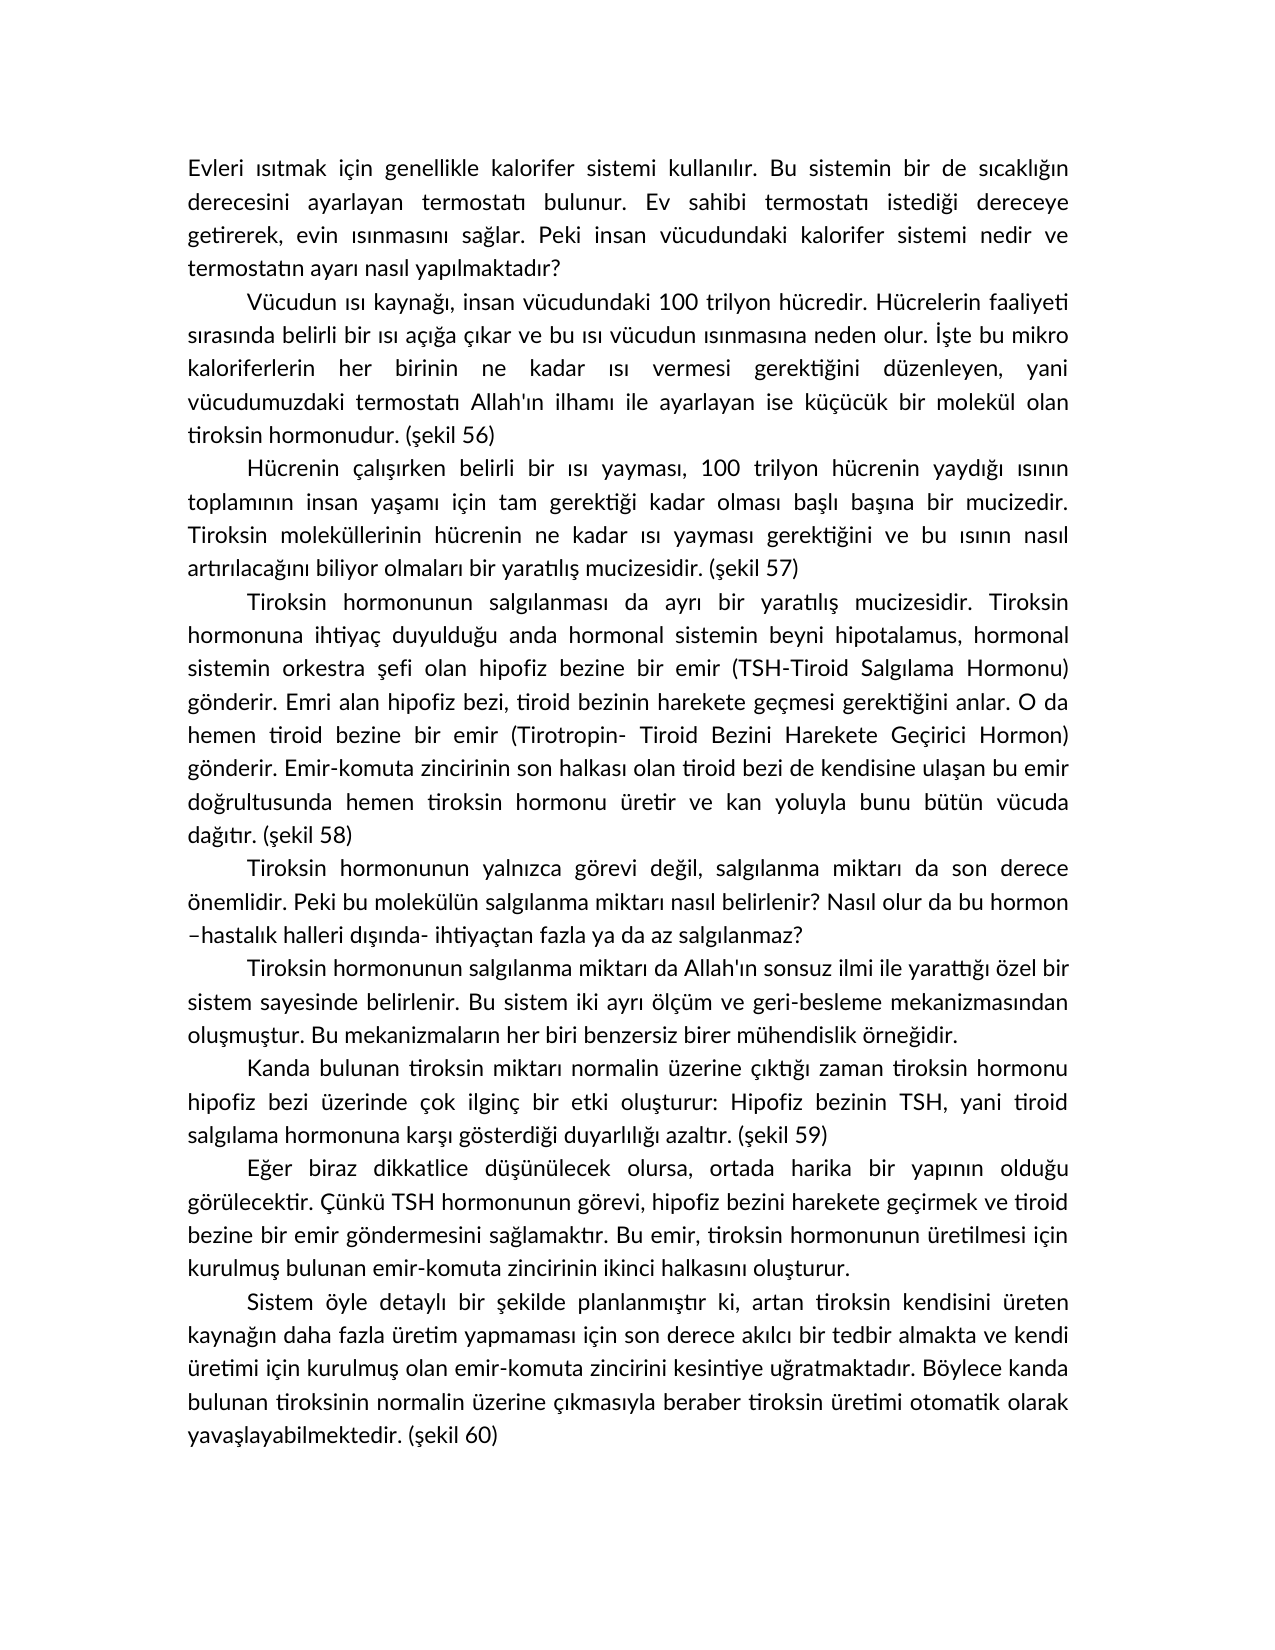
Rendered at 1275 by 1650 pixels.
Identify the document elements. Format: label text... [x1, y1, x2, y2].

text Tiroksin hormonunun salgılanması da ayrı bir yaratılış mucizesidir. Tiroksin hormonuna ihtiyaç duyulduğu anda hormonal sistemin beyni hipotalamus, hormonal sistemin orkestra şefi olan hipofiz bezine bir emir (TSH-Tiroid Salgılama Hormonu) gönderir. Emri alan hipofiz bezi, tiroid bezinin harekete geçmesi gerektiğini anlar. O da hemen tiroid bezine bir emir (Tirotropin- Tiroid Bezini Harekete Geçirici Hormon) gönderir. Emir-komuta zincirinin son halkası olan tiroid bezi de kendisine ulaşan bu emir doğrultusunda hemen tiroksin hormonu üretir ve kan yoluyla bunu bütün vücuda dağıtır. (şekil 58) [187, 583, 1070, 850]
text Vücudun ısı kaynağı, insan vücudundaki 100 trilyon hücredir. Hücrelerin faaliyeti sırasında belirli bir ısı açığa çıkar ve bu ısı vücudun ısınmasına neden olur. İşte bu mikro kaloriferlerin her birinin ne kadar ısı vermesi gerektiğini düzenleyen, yani vücudumuzdaki termostatı Allah'ın ilhamı ile ayarlayan ise küçücük bir molekül olan tiroksin hormonudur. (şekil 56) [187, 283, 1070, 450]
text Sistem öyle detaylı bir şekilde planlanmıştır ki, artan tiroksin kendisini üreten kaynağın daha fazla üretim yapmaması için son derece akılcı bir tedbir almakta ve kendi üretimi için kurulmuş olan emir-komuta zincirini kesintiye uğratmaktadır. Böylece kanda bulunan tiroksinin normalin üzerine çıkmasıyla beraber tiroksin üretimi otomatik olarak yavaşlayabilmektedir. (şekil 60) [187, 1283, 1070, 1450]
text Eğer biraz dikkatlice düşünülecek olursa, ortada harika bir yapının olduğu görülecektir. Çünkü TSH hormonunun görevi, hipofiz bezini harekete geçirmek ve tiroid bezine bir emir göndermesini sağlamaktır. Bu emir, tiroksin hormonunun üretilmesi için kurulmuş bulunan emir-komuta zincirinin ikinci halkasını oluşturur. [187, 1150, 1070, 1283]
text Hücrenin çalışırken belirli bir ısı yayması, 100 trilyon hücrenin yaydığı ısının toplamının insan yaşamı için tam gerektiği kadar olması başlı başına bir mucizedir. Tiroksin moleküllerinin hücrenin ne kadar ısı yayması gerektiğini ve bu ısının nasıl artırılacağını biliyor olmaları bir yaratılış mucizesidir. (şekil 57) [187, 450, 1070, 583]
text Kanda bulunan tiroksin miktarı normalin üzerine çıktığı zaman tiroksin hormonu hipofiz bezi üzerinde çok ilginç bir etki oluşturur: Hipofiz bezinin TSH, yani tiroid salgılama hormonuna karşı gösterdiği duyarlılığı azaltır. (şekil 59) [187, 1050, 1070, 1150]
text Evleri ısıtmak için genellikle kalorifer sistemi kullanılır. Bu sistemin bir de sıcaklığın derecesini ayarlayan termostatı bulunur. Ev sahibi termostatı istediği dereceye getirerek, evin ısınmasını sağlar. Peki insan vücudundaki kalorifer sistemi nedir ve termostatın ayarı nasıl yapılmaktadır? [187, 150, 1070, 283]
text Tiroksin hormonunun yalnızca görevi değil, salgılanma miktarı da son derece önemlidir. Peki bu molekülün salgılanma miktarı nasıl belirlenir? Nasıl olur da bu hormon –hastalık halleri dışında- ihtiyaçtan fazla ya da az salgılanmaz? [187, 850, 1070, 950]
text Tiroksin hormonunun salgılanma miktarı da Allah'ın sonsuz ilmi ile yarattığı özel bir sistem sayesinde belirlenir. Bu sistem iki ayrı ölçüm ve geri-besleme mekanizmasından oluşmuştur. Bu mekanizmaların her biri benzersiz birer mühendislik örneğidir. [187, 950, 1070, 1050]
